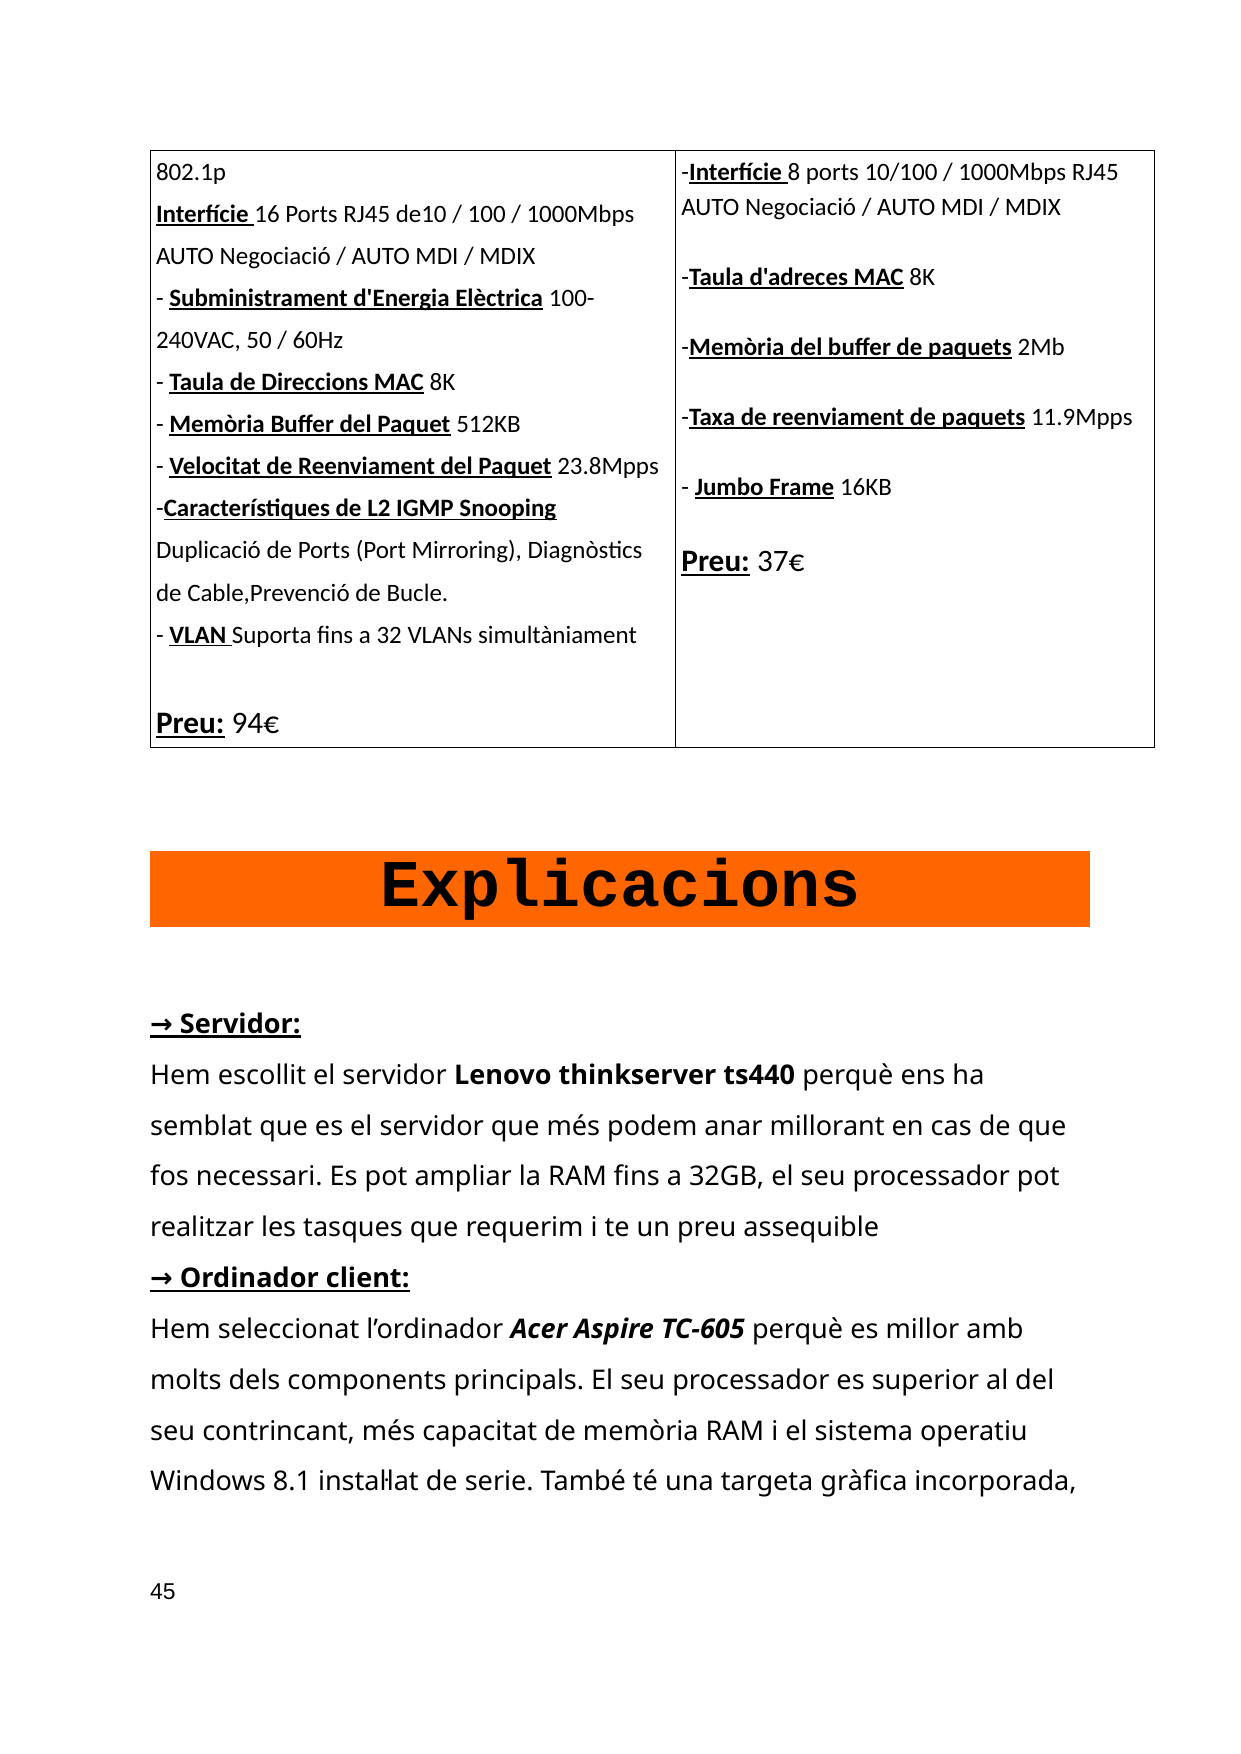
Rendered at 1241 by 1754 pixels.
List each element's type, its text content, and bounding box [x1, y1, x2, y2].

text → Ordinador client: [150, 1258, 1090, 1295]
table_cell -Interfície 8 ports 10/100 / 1000Mbps RJ45 AUTO Negociació / AUTO MDI / MDIX -Taula d'adreces MAC 8K -Memòria del buffer de paquets 2Mb -Taxa de reenviament de paquets 11.9Mpps - Jumbo Frame 16KB Preu: 37€ [676, 151, 1154, 747]
text Hem escollit el servidor Lenovo thinkserver ts440 perquè ens ha semblat que es el servidor que més podem anar millorant en cas de que fos necessari. Es pot ampliar la RAM fins a 32GB, el seu processador pot realitzar les tasques que requerim i te un preu assequible [150, 1055, 1090, 1244]
text Explicacions [150, 851, 1090, 927]
text Hem seleccionat l’ordinador Acer Aspire TC-605 perquè es millor amb molts dels components principals. El seu processador es superior al del seu contrincant, més capacitat de memòria RAM i el sistema operatiu Windows 8.1 instal·lat de serie. També té una targeta gràfica incorporada, [150, 1309, 1090, 1499]
table_cell 802.1p Interfície 16 Ports RJ45 de10 / 100 / 1000Mbps AUTO Negociació / AUTO MDI / MDIX - Subministrament d'Energia Elèctrica 100-240VAC, 50 / 60Hz - Taula de Direccions MAC 8K - Memòria Buffer del Paquet 512KB - Velocitat de Reenviament del Paquet 23.8Mpps -Característiques de L2 IGMP Snooping Duplicació de Ports (Port Mirroring), Diagnòstics de Cable,Prevenció de Bucle. - VLAN Suporta fins a 32 VLANs simultàniament Preu: 94€ [151, 151, 675, 747]
text → Servidor: [150, 1004, 1090, 1041]
